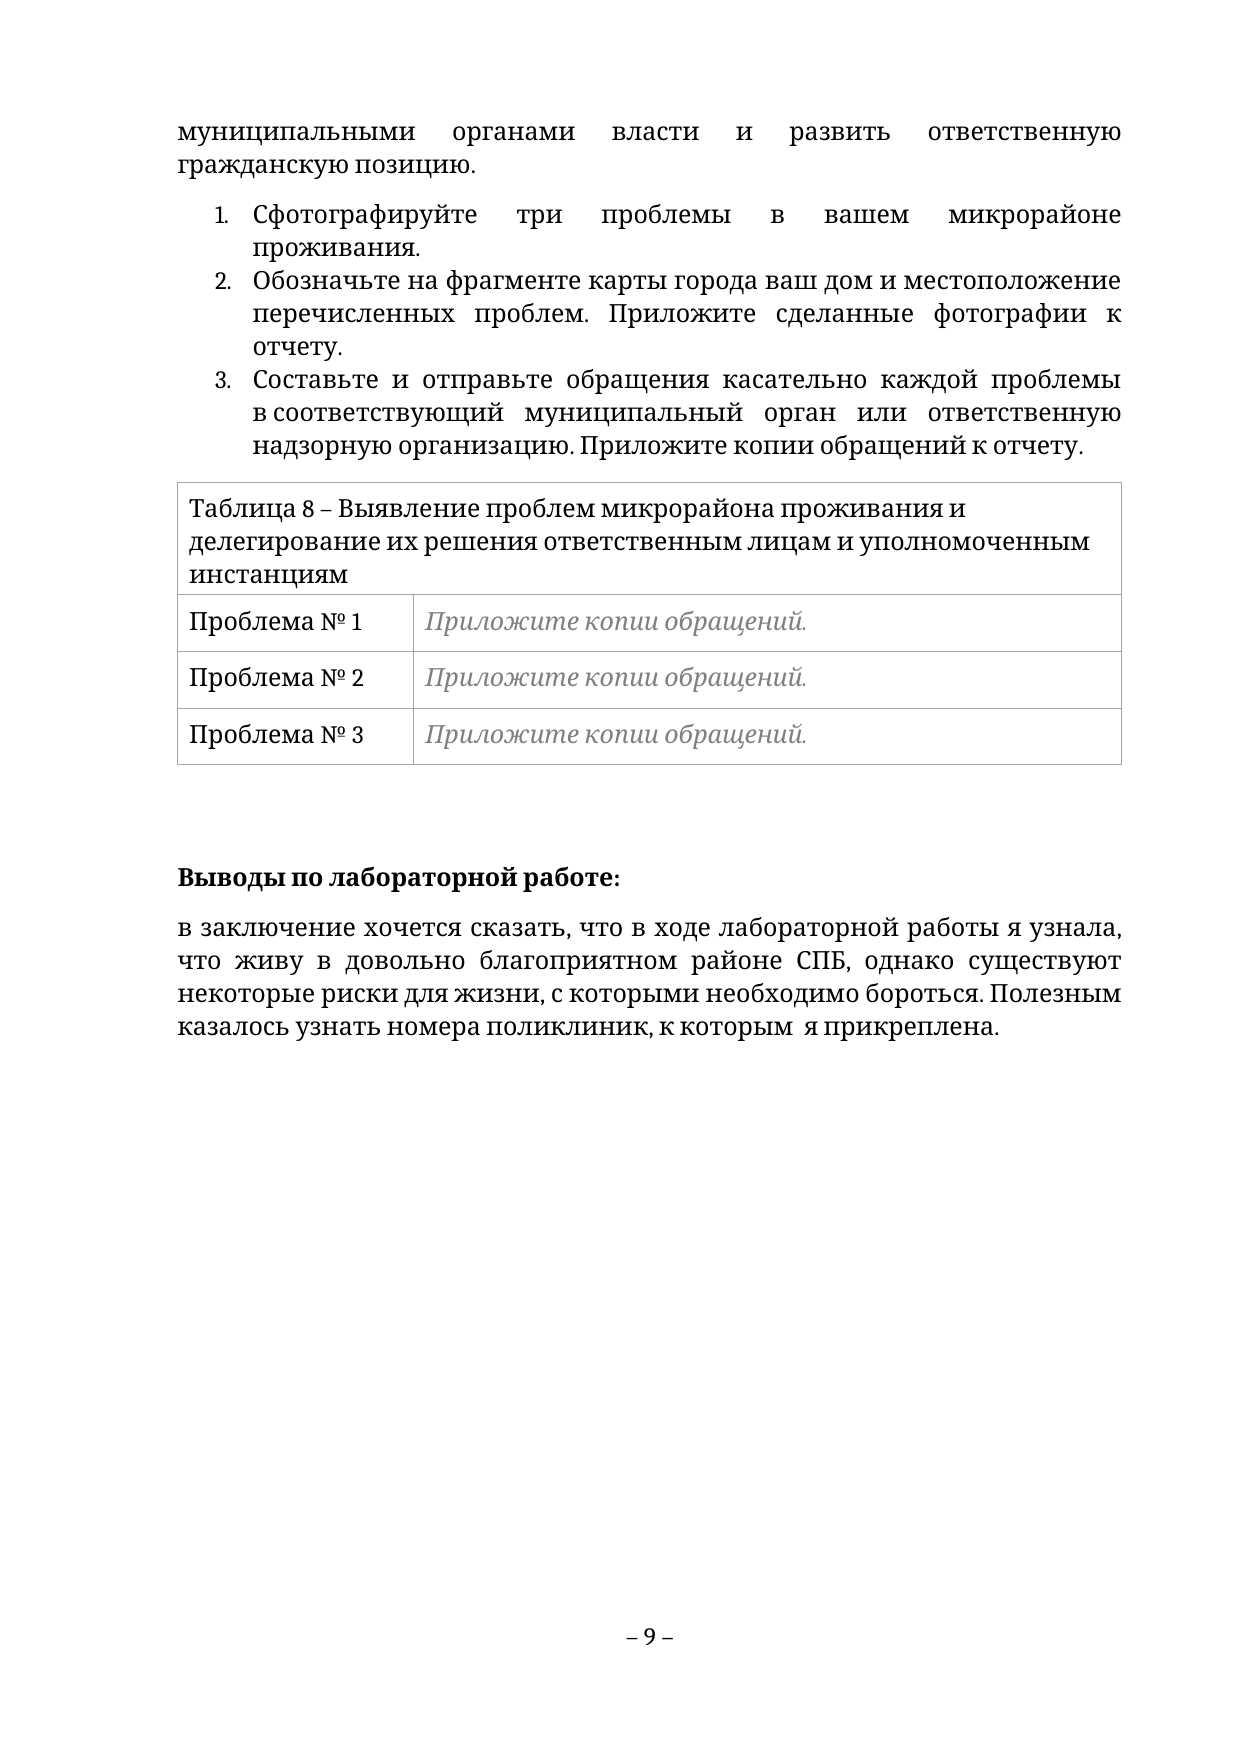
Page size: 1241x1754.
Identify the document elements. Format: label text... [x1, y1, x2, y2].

table_cell Проблема № 3 [178, 709, 413, 764]
list Обозначьте на фрагменте карты города ваш дом и местоположение перечисленных проблем. Приложите сделанные фотографии к отчету. [215, 267, 1122, 362]
table_cell Проблема № 1 [178, 595, 413, 651]
table_cell Проблема № 2 [178, 652, 413, 707]
table_header Таблица 8 – Выявление проблем микрорайона проживания и делегирование их решения ответственным лицам и уполномоченным инстанциям [178, 483, 1121, 594]
list Составьте и отправьте обращения касательно каждой проблемы в соответствующий муниципальный орган или ответственную надзорную организацию. Приложите копии обращений к отчету. [215, 366, 1122, 461]
text Выводы по лабораторной работе: [177, 864, 1122, 893]
table_cell Приложите копии обращений. [414, 709, 1121, 764]
text муниципальными органами власти и развить ответственную гражданскую позицию. [177, 118, 1122, 180]
text в заключение хочется сказать, что в ходе лабораторной работы я узнала, что живу в довольно благоприятном районе СПБ, однако существуют некоторые риски для жизни, с которыми необходимо бороться. Полезным казалось узнать номера поликлиник, к которым я прикреплена. [177, 914, 1122, 1042]
table_cell Приложите копии обращений. [414, 652, 1121, 707]
table_cell Приложите копии обращений. [414, 595, 1121, 651]
list Сфотографируйте три проблемы в вашем микрорайоне проживания. [215, 201, 1122, 263]
